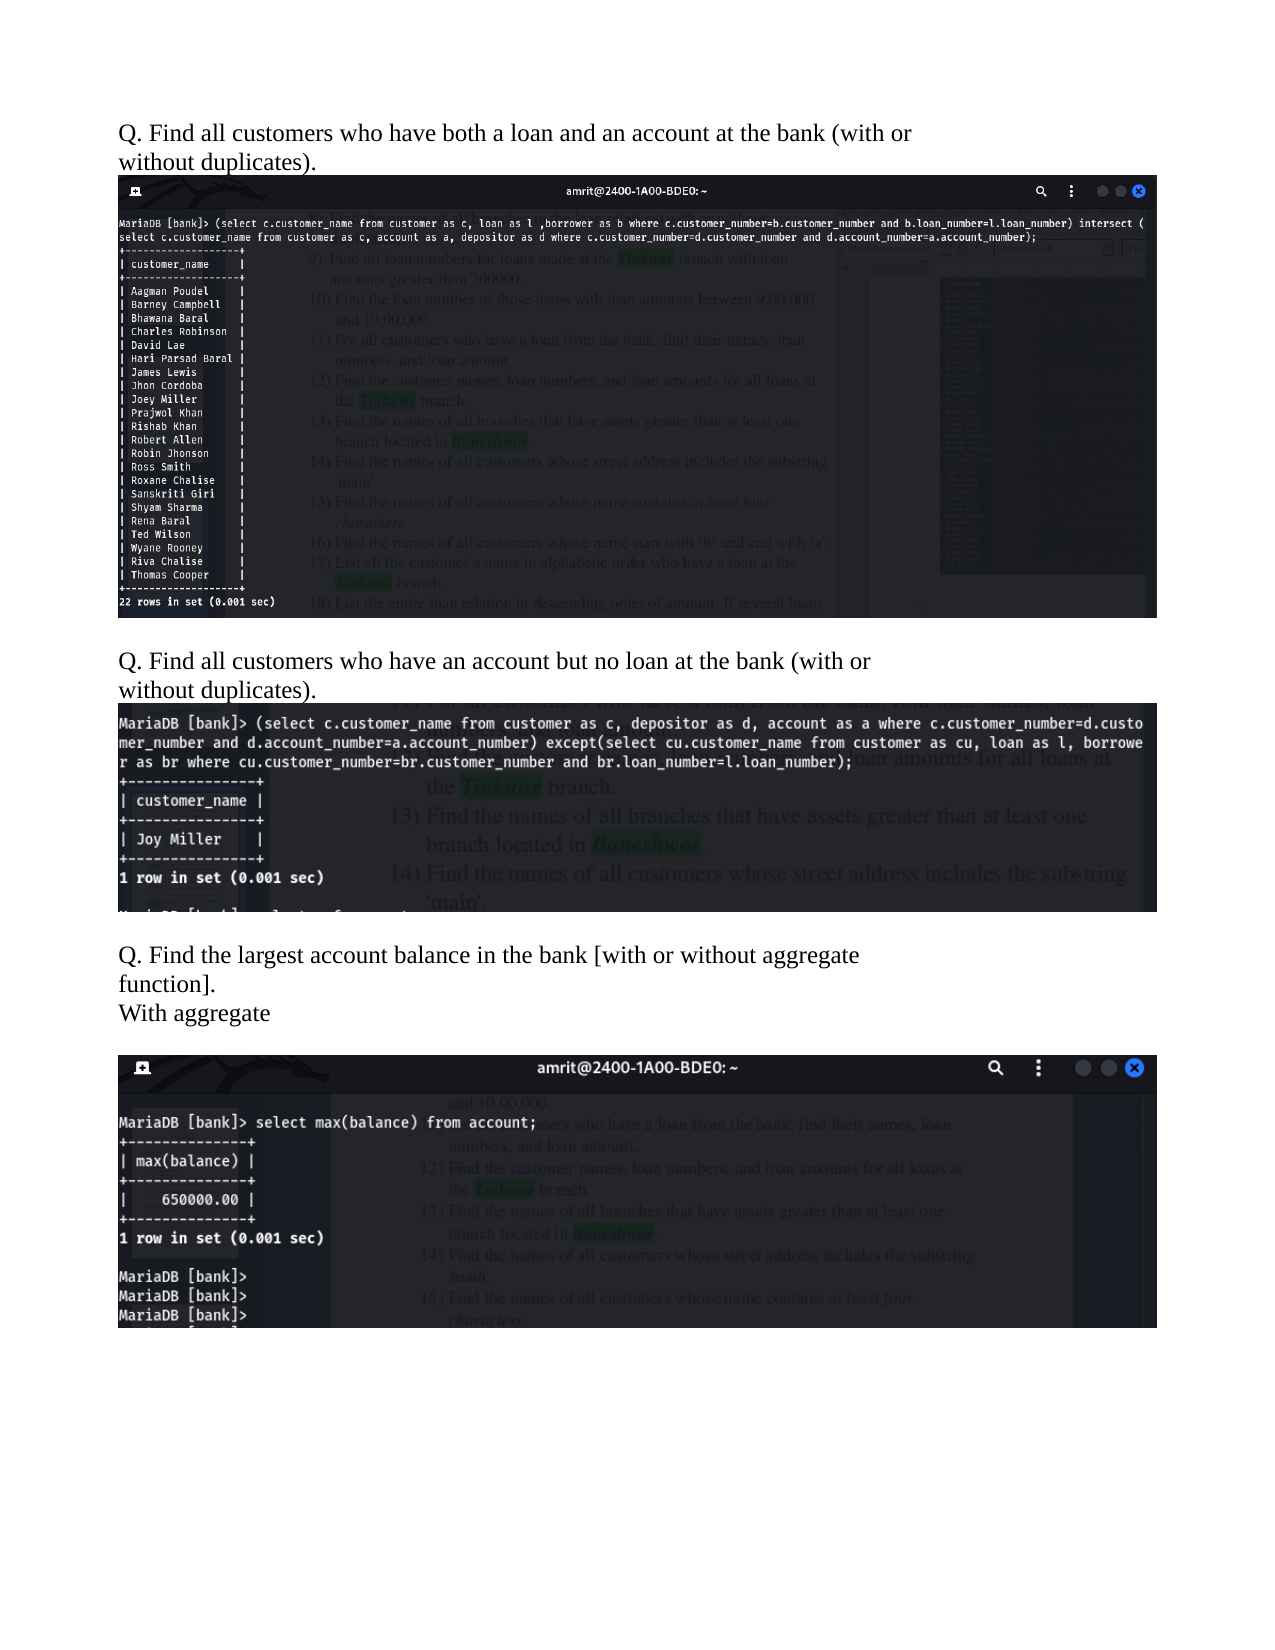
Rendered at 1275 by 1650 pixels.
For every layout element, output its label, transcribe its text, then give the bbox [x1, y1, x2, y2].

text without duplicates). [118, 675, 1157, 703]
text With aggregate [118, 998, 1157, 1027]
picture [118, 1055, 1157, 1328]
text Q. Find all customers who have an account but no loan at the bank (with or [118, 646, 1157, 675]
picture [118, 703, 1157, 912]
text without duplicates). [118, 147, 1157, 175]
picture [118, 175, 1157, 618]
text Q. Find the largest account balance in the bank [with or without aggregate [118, 941, 1157, 969]
text function]. [118, 969, 1157, 998]
text Q. Find all customers who have both a loan and an account at the bank (with or [118, 118, 1157, 147]
